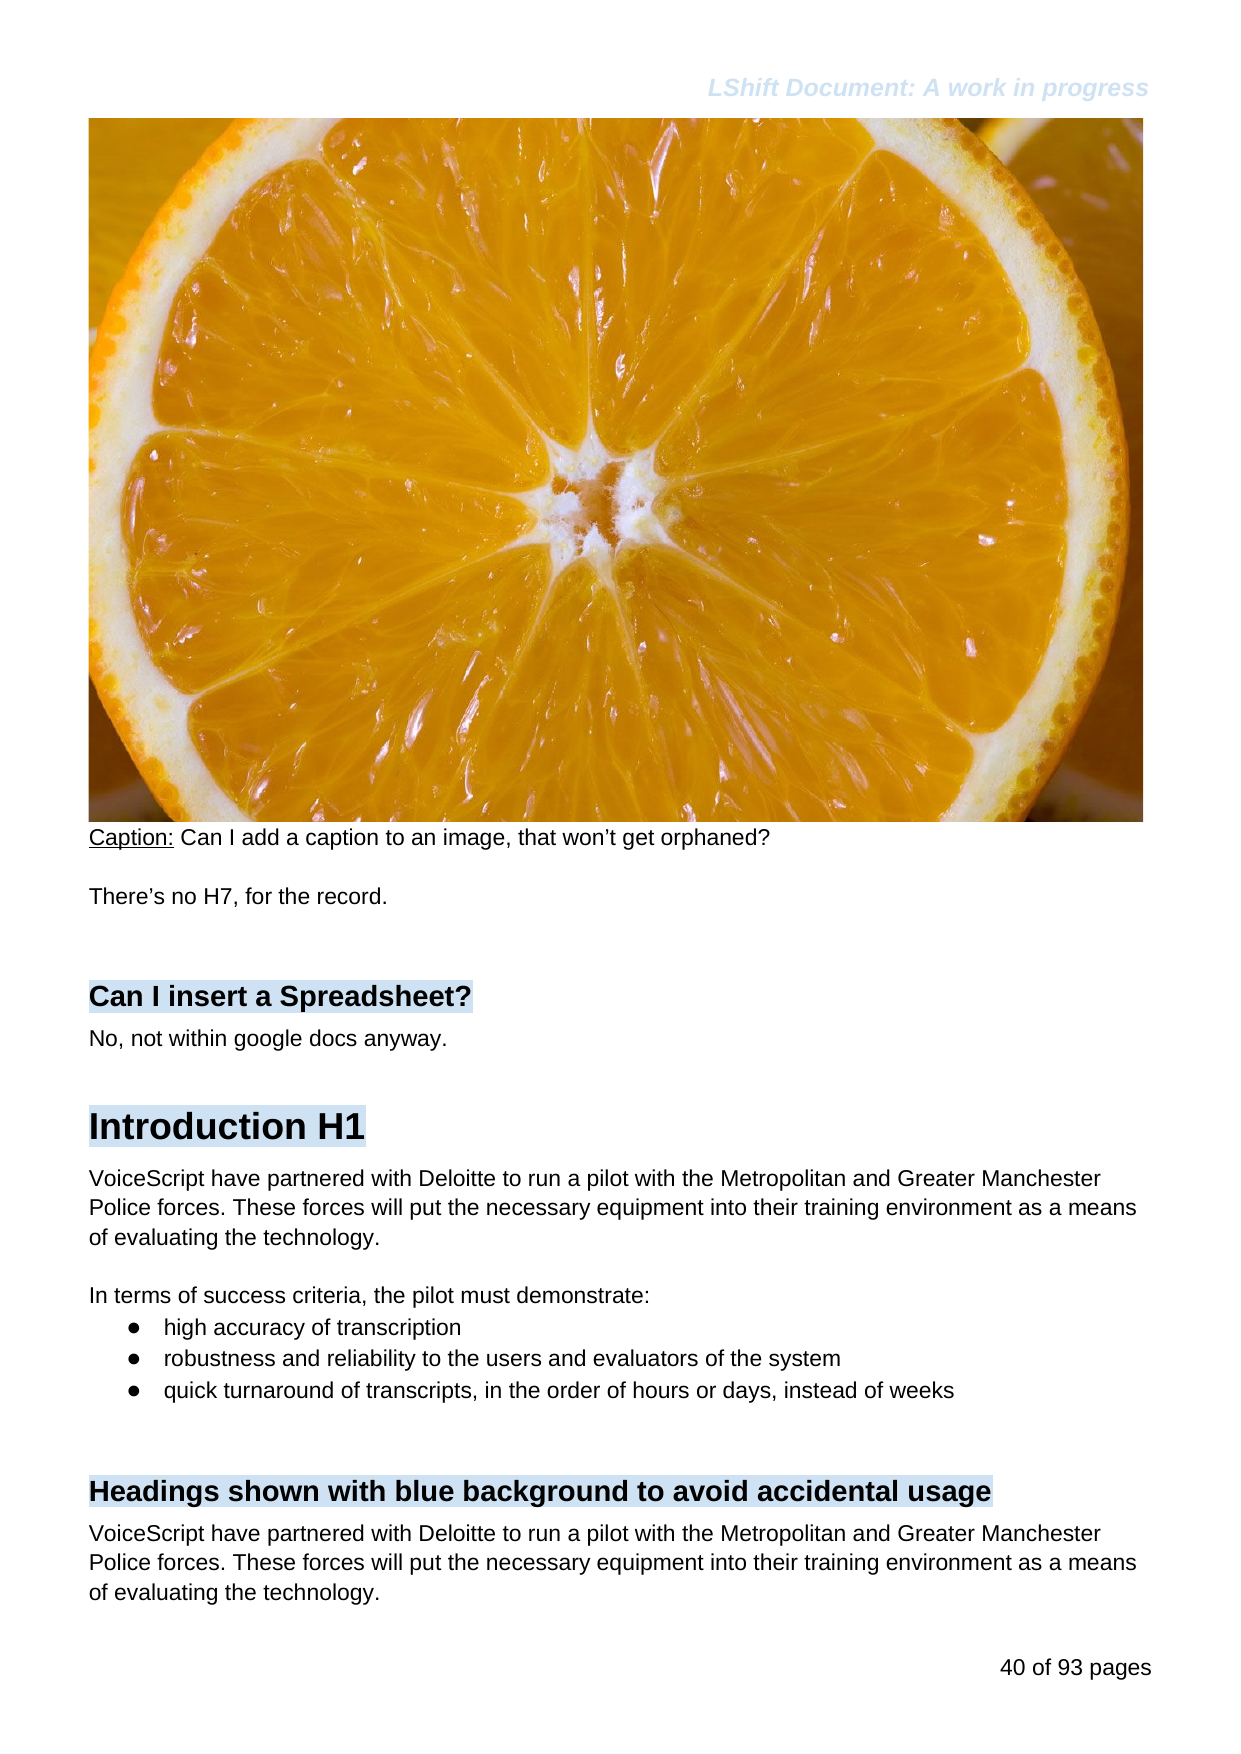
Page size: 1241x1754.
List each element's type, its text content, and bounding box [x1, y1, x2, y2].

list robustness and reliability to the users and evaluators of the system [126, 1344, 1152, 1372]
list quick turnaround of transcripts, in the order of hours or days, instead of weeks [126, 1376, 1152, 1404]
text VoiceScript have partnered with Deloitte to run a pilot with the Metropolitan and Greater Manchester Police forces. These forces will put the necessary equipment into their training environment as a means of evaluating the technology. [88, 1166, 1152, 1250]
subtitle Can I insert a Spreadsheet? [473, 980, 1152, 1013]
picture [88, 118, 1144, 822]
text In terms of success criteria, the pilot must demonstrate: [88, 1283, 1152, 1309]
text No, not within google docs anyway. [88, 1026, 1152, 1051]
list high accuracy of transcription [126, 1313, 1152, 1340]
subtitle Headings shown with blue background to avoid accidental usage [993, 1475, 1152, 1507]
text Caption: Can I add a caption to an image, that won’t get orphaned? [88, 825, 1152, 851]
text There’s no H7, for the record. [88, 884, 1152, 909]
subtitle Introduction H1 [366, 1105, 1152, 1147]
text VoiceScript have partnered with Deloitte to run a pilot with the Metropolitan and Greater Manchester Police forces. These forces will put the necessary equipment into their training environment as a means of evaluating the technology. [88, 1521, 1152, 1605]
